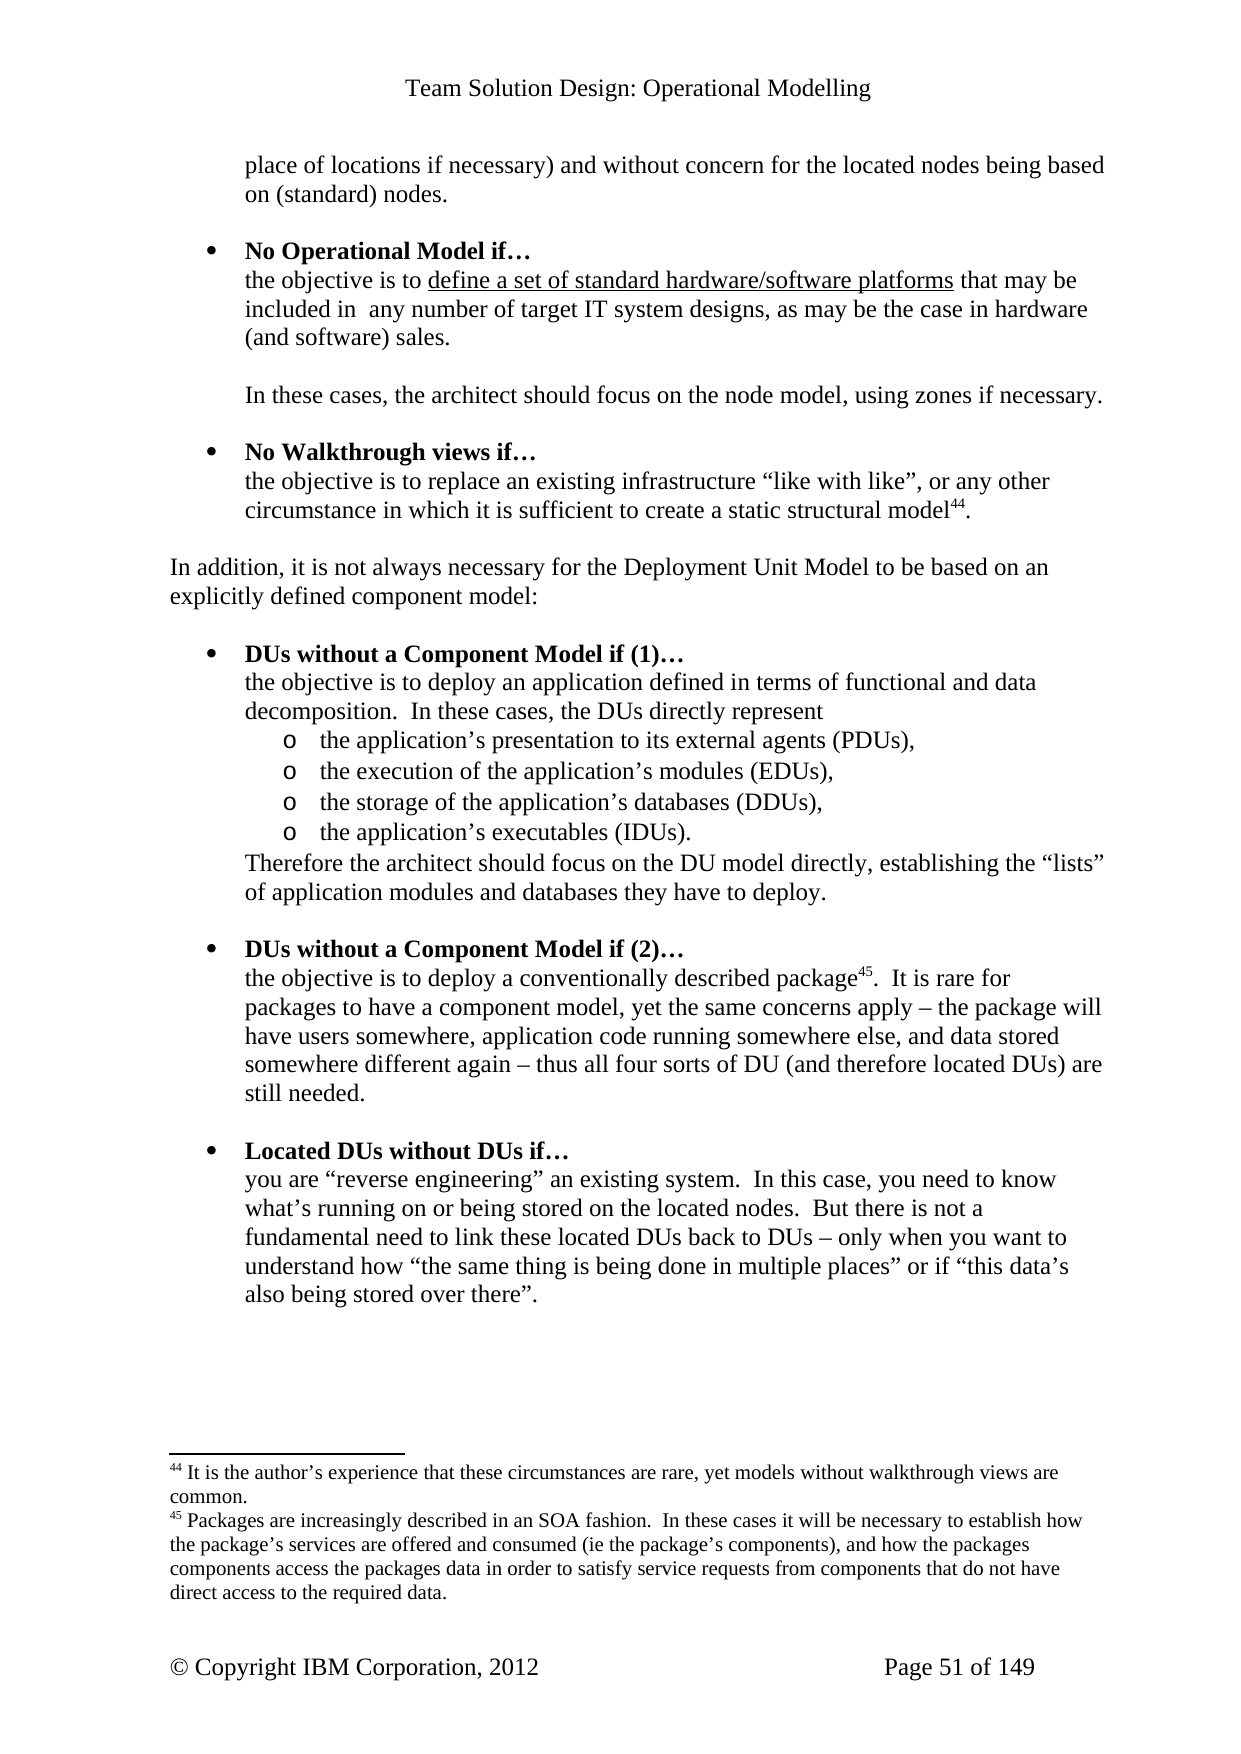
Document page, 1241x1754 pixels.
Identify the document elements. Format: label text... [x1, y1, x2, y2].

text In addition, it is not always necessary for the Deployment Unit Model to be based on an explicitly defined component model: [169, 552, 1107, 610]
list DUs without a Component Model if (2)… the objective is to deploy a conventionally described package. It is rare for packages to have a component model, yet the same concerns apply – the package will have users somewhere, application code running somewhere else, and data stored somewhere different again – thus all four sorts of DU (and therefore located DUs) are still needed. [207, 934, 1107, 1136]
list the storage of the application’s databases (DDUs), [282, 787, 1107, 817]
list No Operational Model if… the objective is to define a set of standard hardware/software platforms that may be included in any number of target IT system designs, as may be the case in hardware (and software) sales. In these cases, the architect should focus on the node model, using zones if necessary. [207, 236, 1107, 437]
list the application’s executables (IDUs). [282, 817, 1107, 848]
list It is the author’s experience that these circumstances are rare, yet models without walkthrough views are common. [169, 1459, 1107, 1508]
list DUs without a Component Model if (1)… the objective is to deploy an application defined in terms of functional and data decomposition. In these cases, the DUs directly represent [207, 639, 1107, 725]
list the execution of the application’s modules (EDUs), [282, 756, 1107, 787]
list the application’s presentation to its external agents (PDUs), [282, 725, 1107, 756]
list Located DUs without DUs if… you are “reverse engineering” an existing system. In this case, you need to know what’s running on or being stored on the located nodes. But there is not a fundamental need to link these located DUs back to DUs – only when you want to understand how “the same thing is being done in multiple places” or if “this data’s also being stored over there”. [207, 1136, 1107, 1308]
list place of locations if necessary) and without concern for the located nodes being based on (standard) nodes. [207, 150, 1107, 236]
list No Walkthrough views if… the objective is to replace an existing infrastructure “like with like”, or any other circumstance in which it is sufficient to create a static structural model. [207, 437, 1107, 524]
text Therefore the architect should focus on the DU model directly, establishing the “lists” of application modules and databases they have to deploy. [244, 848, 1107, 934]
list Packages are increasingly described in an SOA fashion. In these cases it will be necessary to establish how the package’s services are offered and consumed (ie the package’s components), and how the packages components access the packages data in order to satisfy service requests from components that do not have direct access to the required data. [169, 1508, 1107, 1604]
